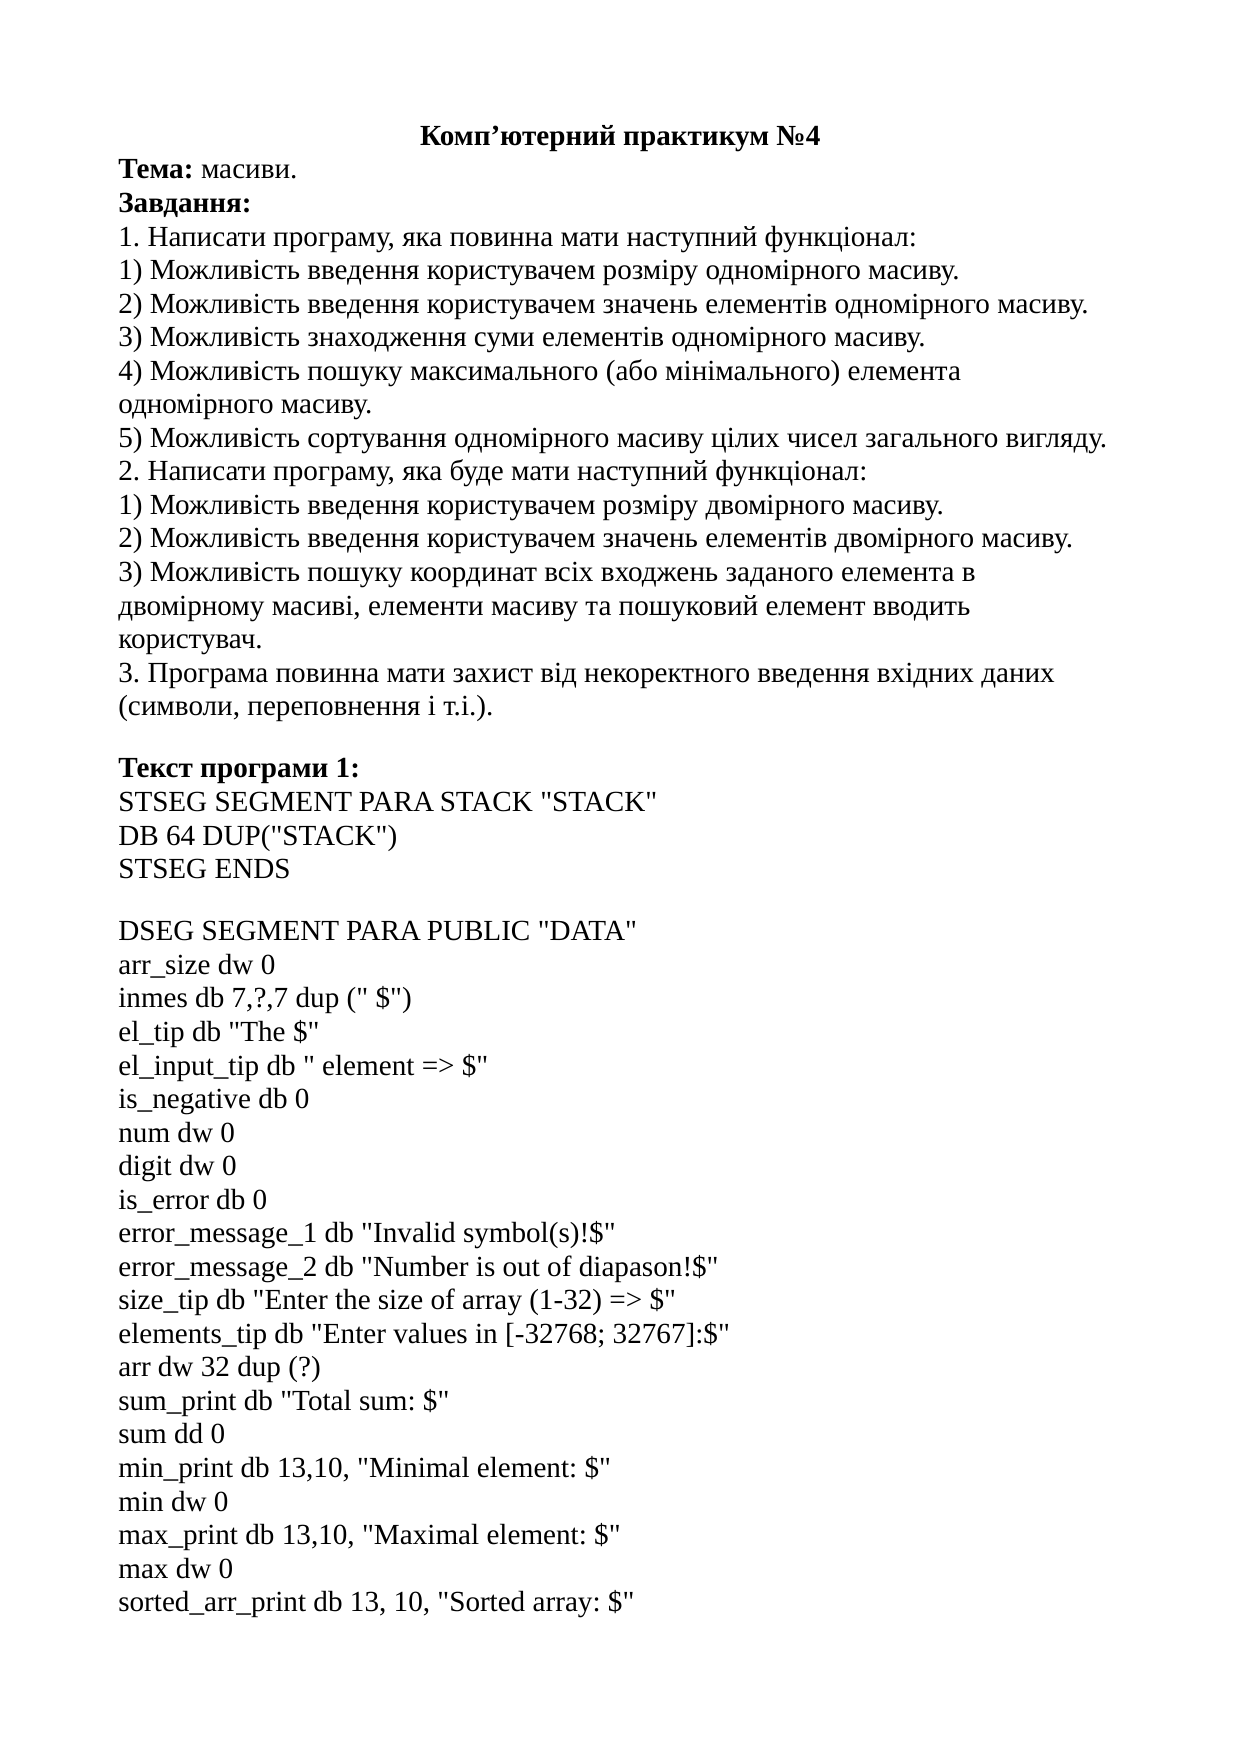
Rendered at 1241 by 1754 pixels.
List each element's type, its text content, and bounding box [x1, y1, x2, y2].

text Комп’ютерний практикум №4 [118, 118, 1122, 152]
text STSEG ENDS [118, 851, 1122, 885]
text 1) Можливість введення користувачем розміру двомірного масиву. [118, 487, 1122, 521]
text sum_print db "Total sum: $" [118, 1383, 1122, 1417]
text DB 64 DUP("STACK") [118, 818, 1122, 851]
text 3) Можливість пошуку координат всіх входжень заданого елемента в двомірному масиві, елементи масиву та пошуковий елемент вводить користувач. [118, 554, 1122, 655]
text digit dw 0 [118, 1148, 1122, 1182]
text Завдання: [118, 185, 1122, 219]
text size_tip db "Enter the size of array (1-32) => $" [118, 1282, 1122, 1316]
text arr_size dw 0 [118, 947, 1122, 981]
text max_print db 13,10, "Maximal element: $" [118, 1517, 1122, 1551]
text 5) Можливість сортування одномірного масиву цілих чисел загального вигляду. [118, 420, 1122, 453]
text is_negative db 0 [118, 1081, 1122, 1115]
text sum dd 0 [118, 1417, 1122, 1450]
text error_message_1 db "Invalid symbol(s)!$" [118, 1215, 1122, 1249]
text min_print db 13,10, "Minimal element: $" [118, 1450, 1122, 1484]
text 3) Можливість знаходження суми елементів одномірного масиву. [118, 319, 1122, 353]
text error_message_2 db "Number is out of diapason!$" [118, 1249, 1122, 1282]
text Текст програми 1: [118, 751, 1122, 784]
text STSEG SEGMENT PARA STACK "STACK" [118, 784, 1122, 818]
text DSEG SEGMENT PARA PUBLIC "DATA" [118, 913, 1122, 947]
text arr dw 32 dup (?) [118, 1349, 1122, 1383]
text sorted_arr_print db 13, 10, "Sorted array: $" [118, 1584, 1122, 1618]
text 4) Можливість пошуку максимального (або мінімального) елемента одномірного масиву. [118, 353, 1122, 420]
text 2) Можливість введення користувачем значень елементів одномірного масиву. [118, 286, 1122, 319]
text 1. Написати програму, яка повинна мати наступний функціонал: [118, 219, 1122, 252]
text elements_tip db "Enter values in [-32768; 32767]:$" [118, 1316, 1122, 1349]
text 1) Можливість введення користувачем розміру одномірного масиву. [118, 252, 1122, 286]
text num dw 0 [118, 1115, 1122, 1148]
text 3. Програма повинна мати захист від некоректного введення вхідних даних (символи, переповнення і т.і.). [118, 655, 1122, 722]
text el_input_tip db " element => $" [118, 1048, 1122, 1081]
text el_tip db "The $" [118, 1014, 1122, 1048]
text 2) Можливість введення користувачем значень елементів двомірного масиву. [118, 521, 1122, 554]
text inmes db 7,?,7 dup (" $") [118, 981, 1122, 1014]
text 2. Написати програму, яка буде мати наступний функціонал: [118, 453, 1122, 487]
text is_error db 0 [118, 1182, 1122, 1215]
text min dw 0 [118, 1484, 1122, 1517]
text Тема: масиви. [118, 152, 1122, 185]
text max dw 0 [118, 1551, 1122, 1584]
